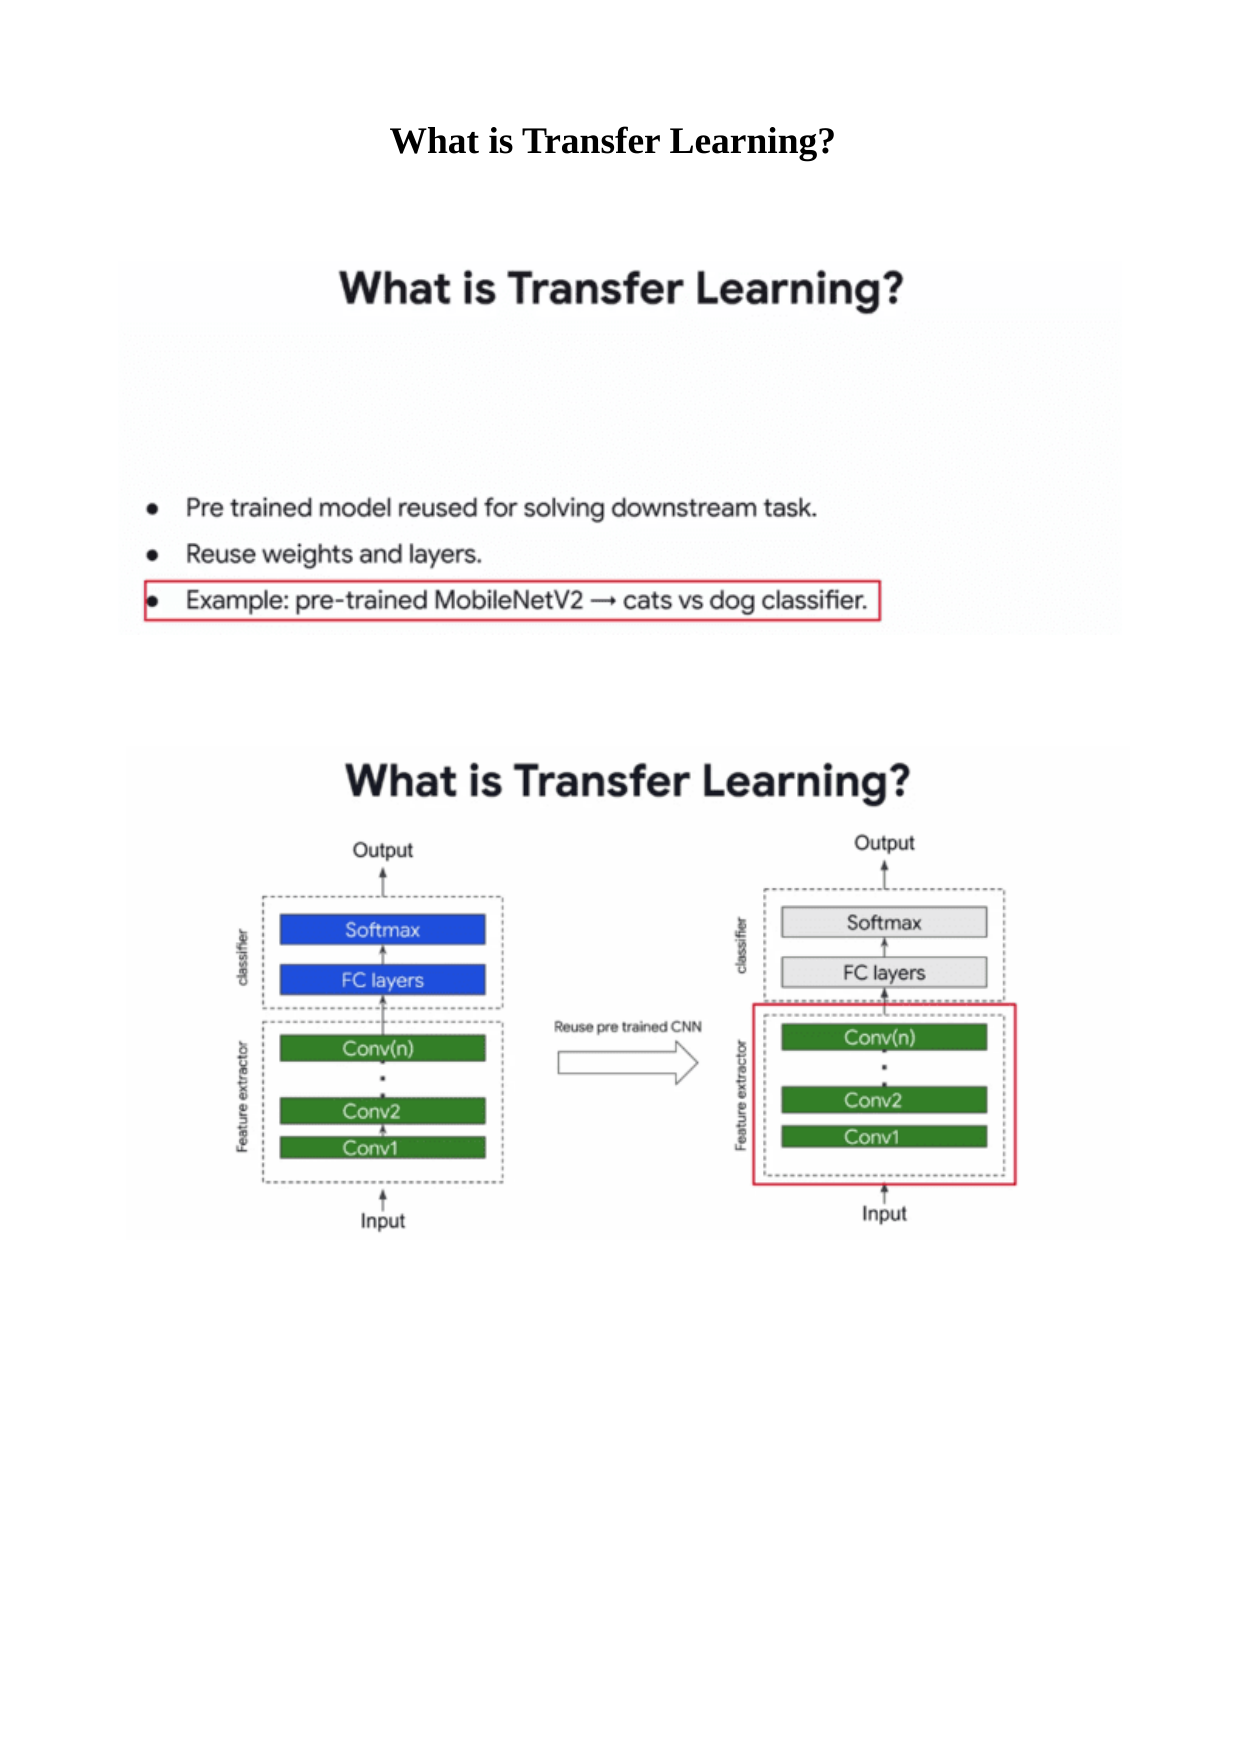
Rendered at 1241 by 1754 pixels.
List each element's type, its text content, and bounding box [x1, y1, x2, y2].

subtitle What is Transfer Learning? [118, 118, 1122, 161]
picture [118, 261, 1123, 635]
picture [126, 746, 1130, 1240]
